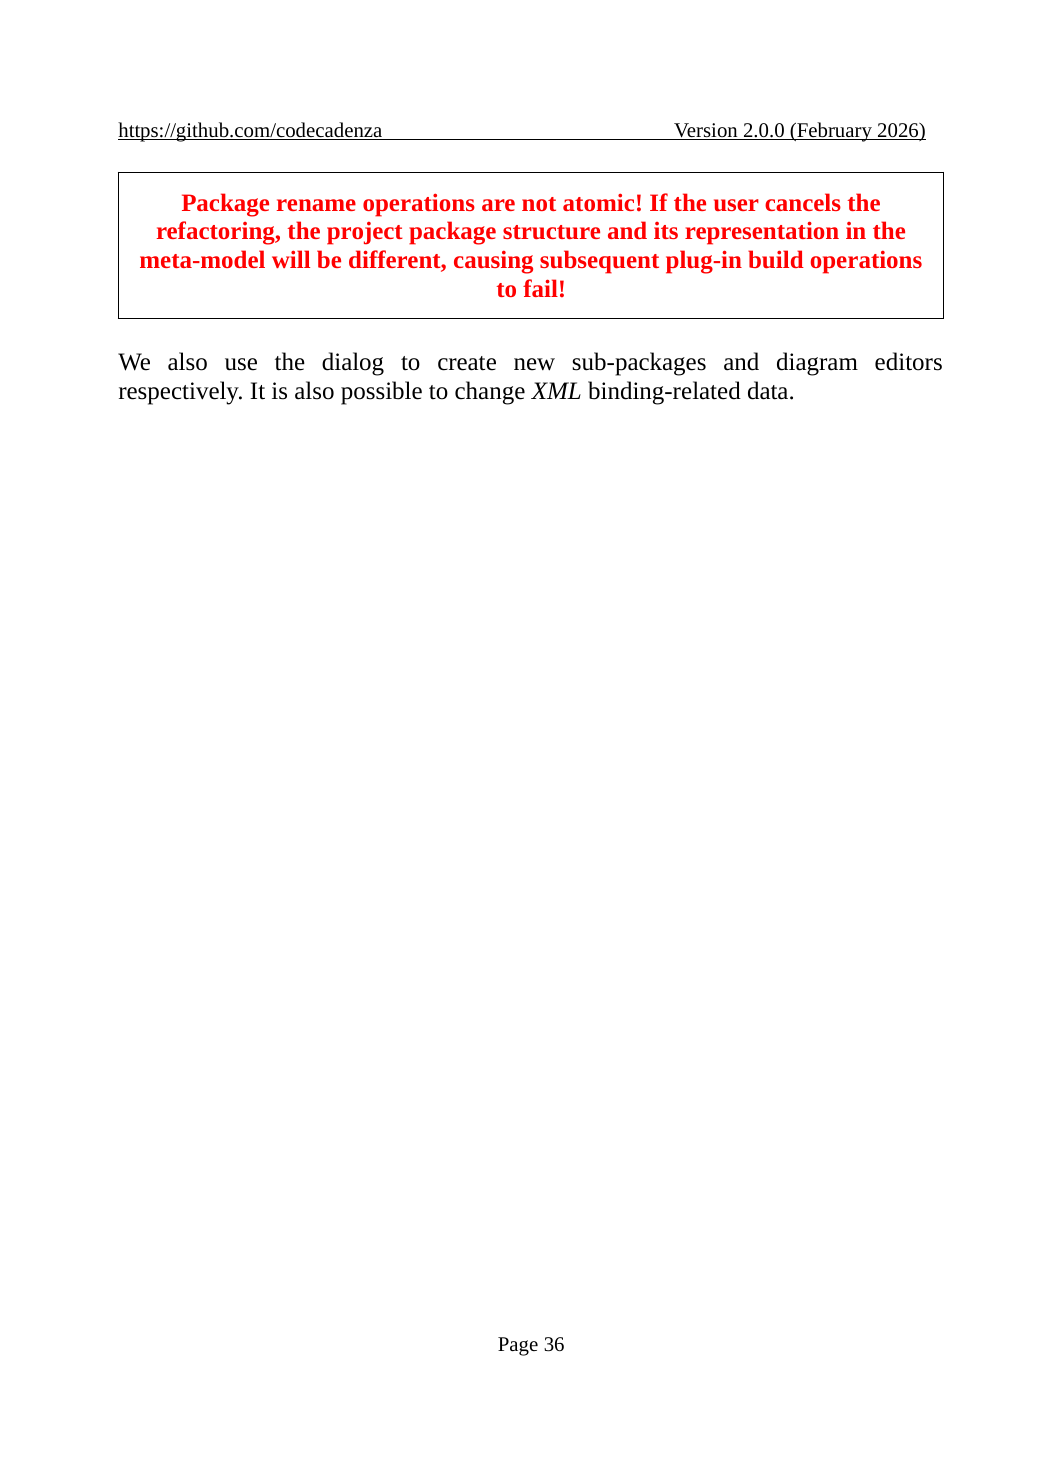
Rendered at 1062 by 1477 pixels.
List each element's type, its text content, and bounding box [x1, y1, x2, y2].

text We also use the dialog to create new sub-packages and diagram editors respectively. It is also possible to change XML binding-related data. [118, 347, 944, 405]
table_header Package rename operations are not atomic! If the user cancels the refactoring, the project package structure and its representation in the meta-model will be different, causing subsequent plug-in build operations to fail! [119, 173, 943, 318]
